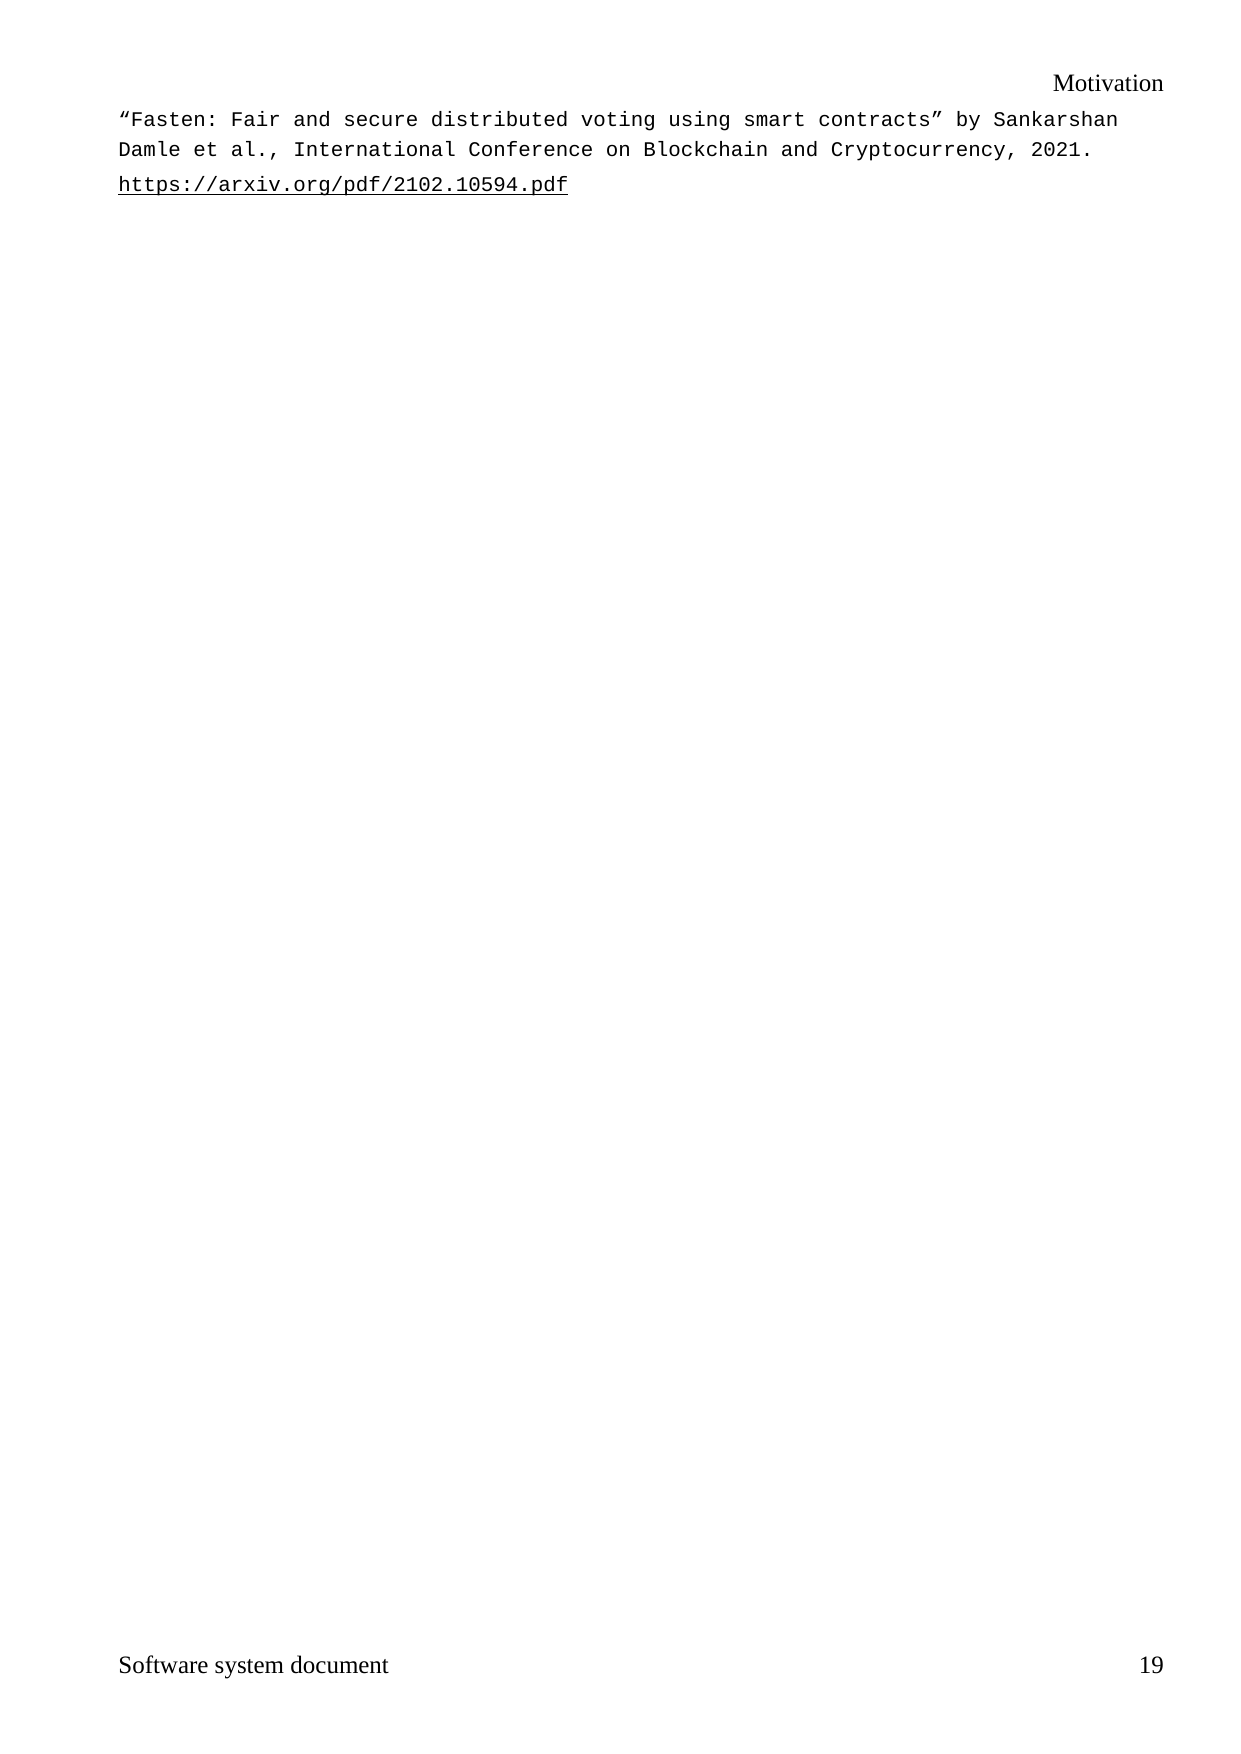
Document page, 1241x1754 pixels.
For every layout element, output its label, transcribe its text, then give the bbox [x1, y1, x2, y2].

text https://arxiv.org/pdf/2102.10594.pdf [118, 168, 1164, 197]
text “Fasten: Fair and secure distributed voting using smart contracts” by Sankarshan Damle et al., International Conference on Blockchain and Cryptocurrency, 2021. [118, 103, 1164, 162]
